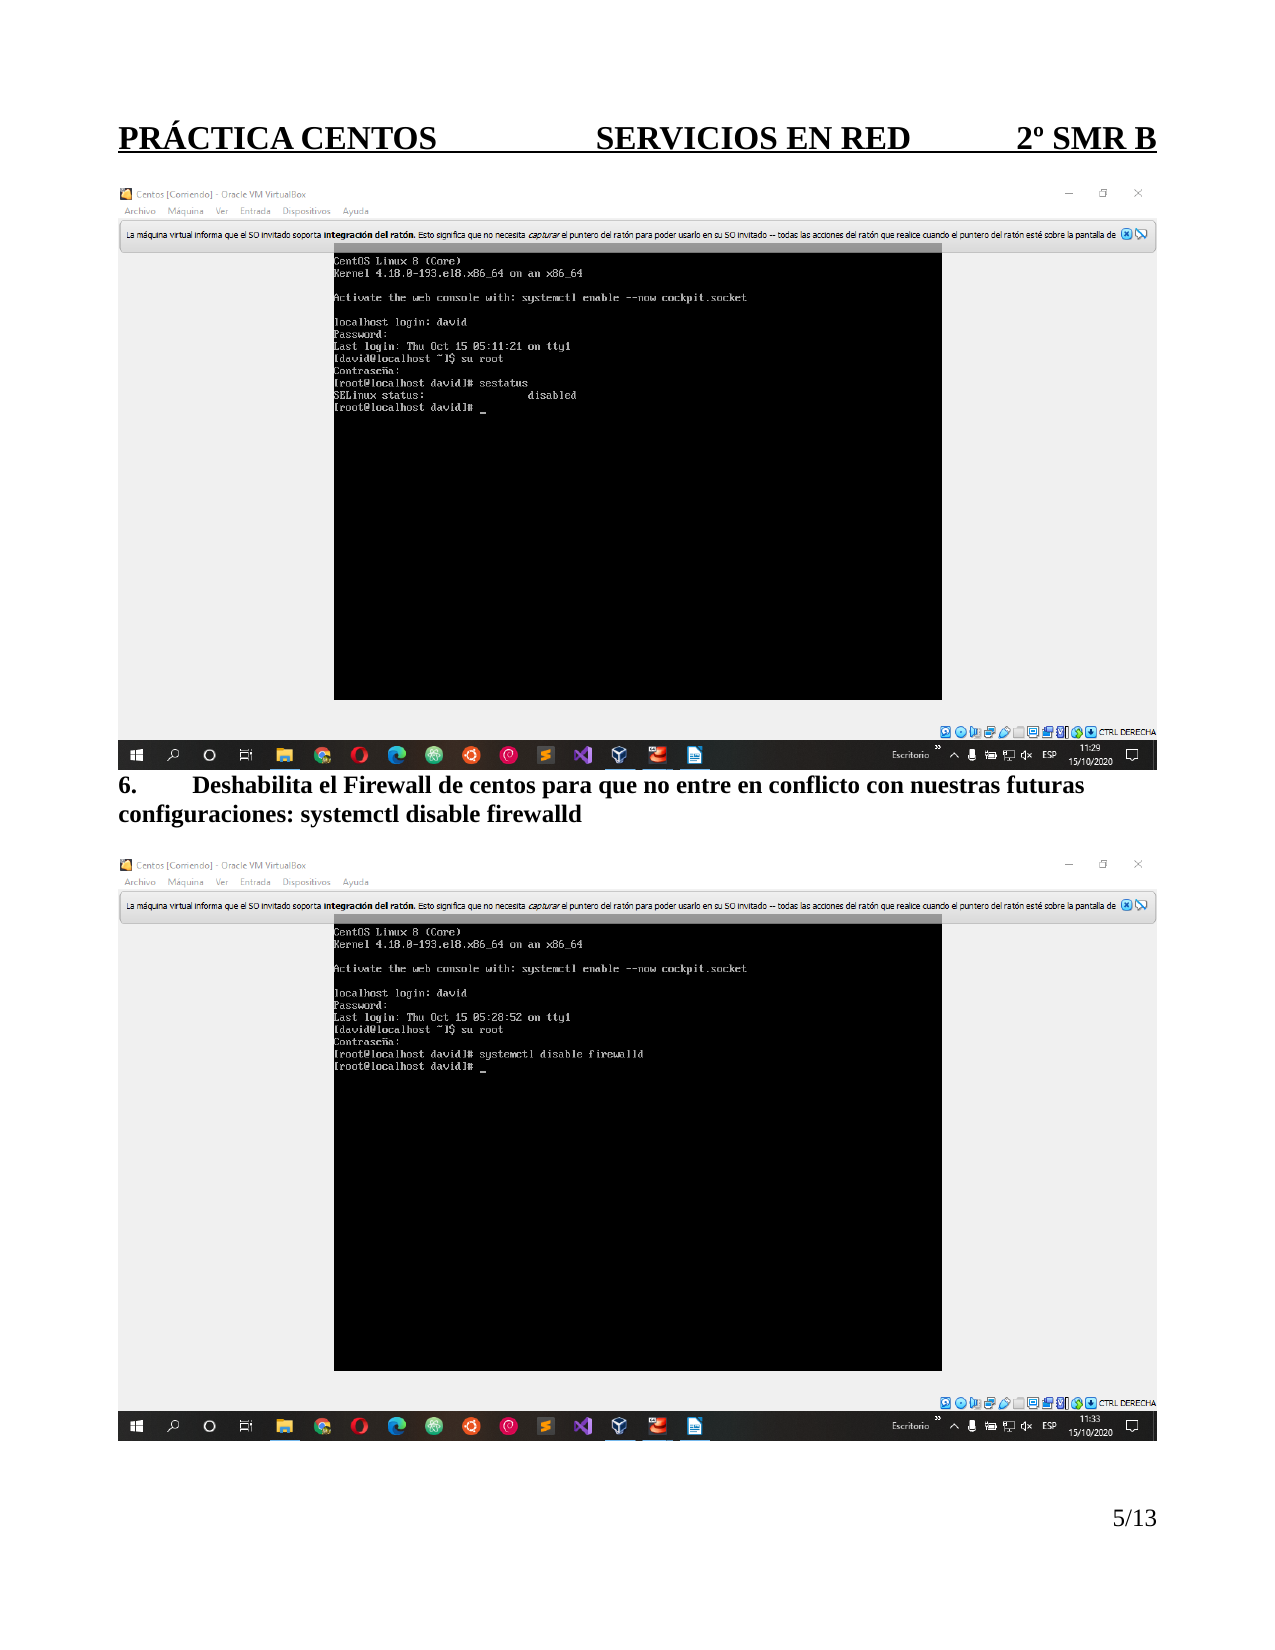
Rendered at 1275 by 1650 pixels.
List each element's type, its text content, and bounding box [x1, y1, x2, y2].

picture [118, 856, 1157, 1441]
picture [118, 186, 1157, 770]
text 6. Deshabilita el Firewall de centos para que no entre en conflicto con nuestras futuras configuraciones: systemctl disable firewalld [118, 770, 1157, 827]
